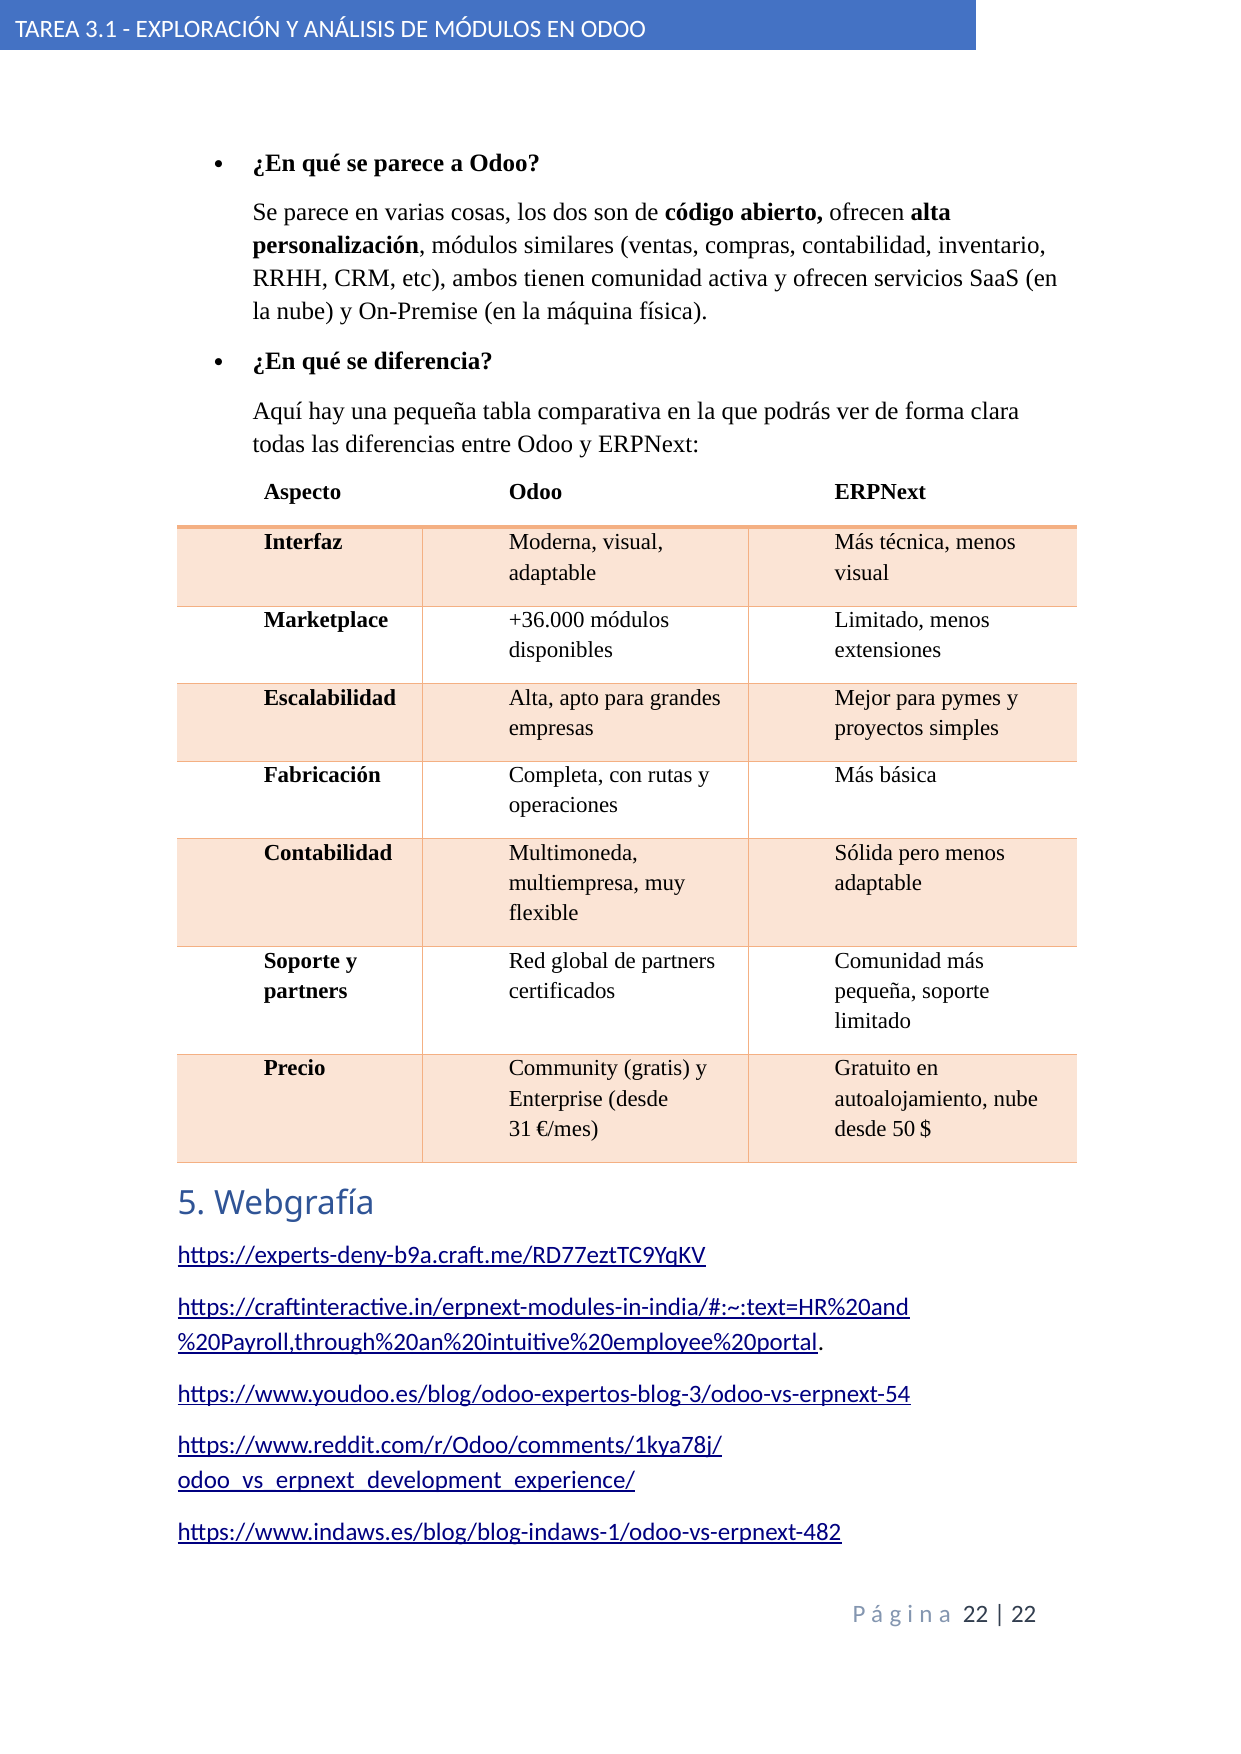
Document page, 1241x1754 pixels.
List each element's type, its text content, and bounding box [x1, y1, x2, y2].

table_cell Más técnica, menos visual [749, 529, 1077, 606]
table_cell Precio [177, 1055, 422, 1162]
table_cell Marketplace [177, 607, 422, 683]
text https://craftinteractive.in/erpnext-modules-in-india/#:~:text=HR%20and%20Payroll,through%20an%20intuitive%20employee%20portal. [177, 1291, 1063, 1357]
table_cell Más básica [749, 762, 1077, 838]
table_cell Interfaz [177, 529, 422, 606]
list ¿En qué se parece a Odoo? [215, 148, 1063, 176]
table_header Odoo [422, 479, 748, 525]
table_cell Mejor para pymes y proyectos simples [749, 684, 1077, 761]
table_cell Moderna, visual, adaptable [423, 529, 748, 606]
table_header ERPNext [748, 479, 1077, 525]
text https://www.youdoo.es/blog/odoo-expertos-blog-3/odoo-vs-erpnext-54 [177, 1378, 1063, 1408]
table_cell Limitado, menos extensiones [749, 607, 1077, 683]
list ¿En qué se diferencia? [215, 346, 1063, 375]
table_cell Red global de partners certificados [423, 947, 748, 1054]
table_cell Escalabilidad [177, 684, 422, 761]
table_cell Multimoneda, multiempresa, muy flexible [423, 839, 748, 946]
text https://experts-deny-b9a.craft.me/RD77eztTC9YqKV [177, 1239, 1063, 1270]
table_cell Gratuito en autoalojamiento, nube desde 50 $ [749, 1055, 1077, 1162]
table_cell Sólida pero menos adaptable [749, 839, 1077, 946]
table_cell Soporte y partners [177, 947, 422, 1054]
table_cell +36.000 módulos disponibles [423, 607, 748, 683]
text Aquí hay una pequeña tabla comparativa en la que podrás ver de forma clara todas las diferencias entre Odoo y ERPNext: [252, 396, 1063, 457]
text https://www.reddit.com/r/Odoo/comments/1kya78j/odoo_vs_erpnext_development_experience/ [177, 1429, 1063, 1495]
table_cell Completa, con rutas y operaciones [423, 762, 748, 838]
table_cell Contabilidad [177, 839, 422, 946]
table_cell Comunidad más pequeña, soporte limitado [749, 947, 1077, 1054]
text Se parece en varias cosas, los dos son de código abierto, ofrecen alta personalización, módulos similares (ventas, compras, contabilidad, inventario, RRHH, CRM, etc), ambos tienen comunidad activa y ofrecen servicios SaaS (en la nube) y On-Premise (en la máquina física). [252, 197, 1063, 325]
table_cell Fabricación [177, 762, 422, 838]
table_header Aspecto [177, 479, 422, 525]
text https://www.indaws.es/blog/blog-indaws-1/odoo-vs-erpnext-482 [177, 1516, 1063, 1547]
subtitle 5. Webgrafía [177, 1179, 1063, 1224]
table_cell Alta, apto para grandes empresas [423, 684, 748, 761]
table_cell Community (gratis) y Enterprise (desde 31 €/mes) [423, 1055, 748, 1162]
